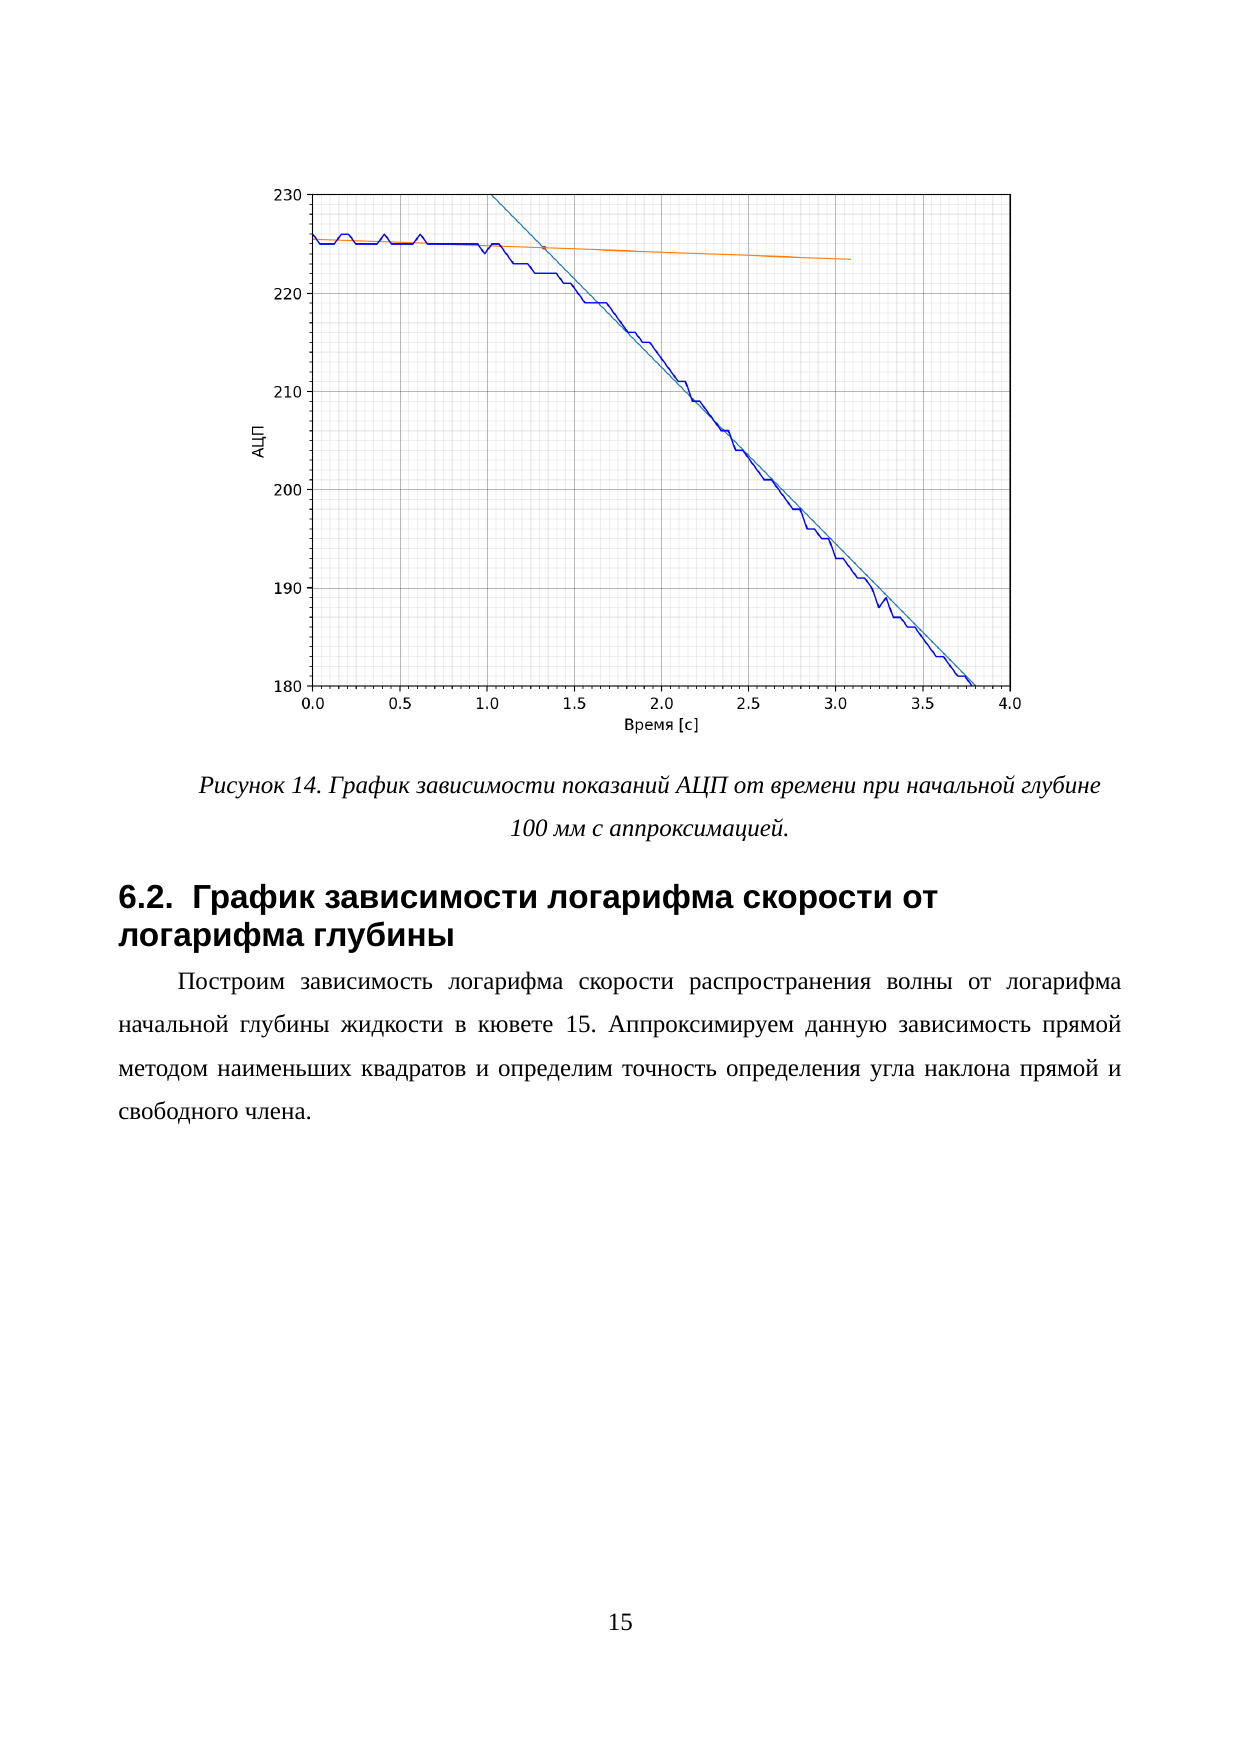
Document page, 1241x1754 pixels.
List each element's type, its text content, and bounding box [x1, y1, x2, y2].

text Построим зависимость логарифма скорости распространения волны от логарифма начальной глубины жидкости в кювете 15. Аппроксимируем данную зависимость прямой методом наименьших квадратов и определим точность определения угла наклона прямой и свободного члена. [118, 966, 1122, 1124]
text Рисунок 14. График зависимости показаний АЦП от времени при начальной глубине [118, 770, 1122, 799]
picture [200, 118, 1099, 756]
text 100 мм с аппроксимацией. [118, 813, 1122, 842]
subtitle График зависимости логарифма скорости от логарифма глубины [118, 877, 1122, 954]
